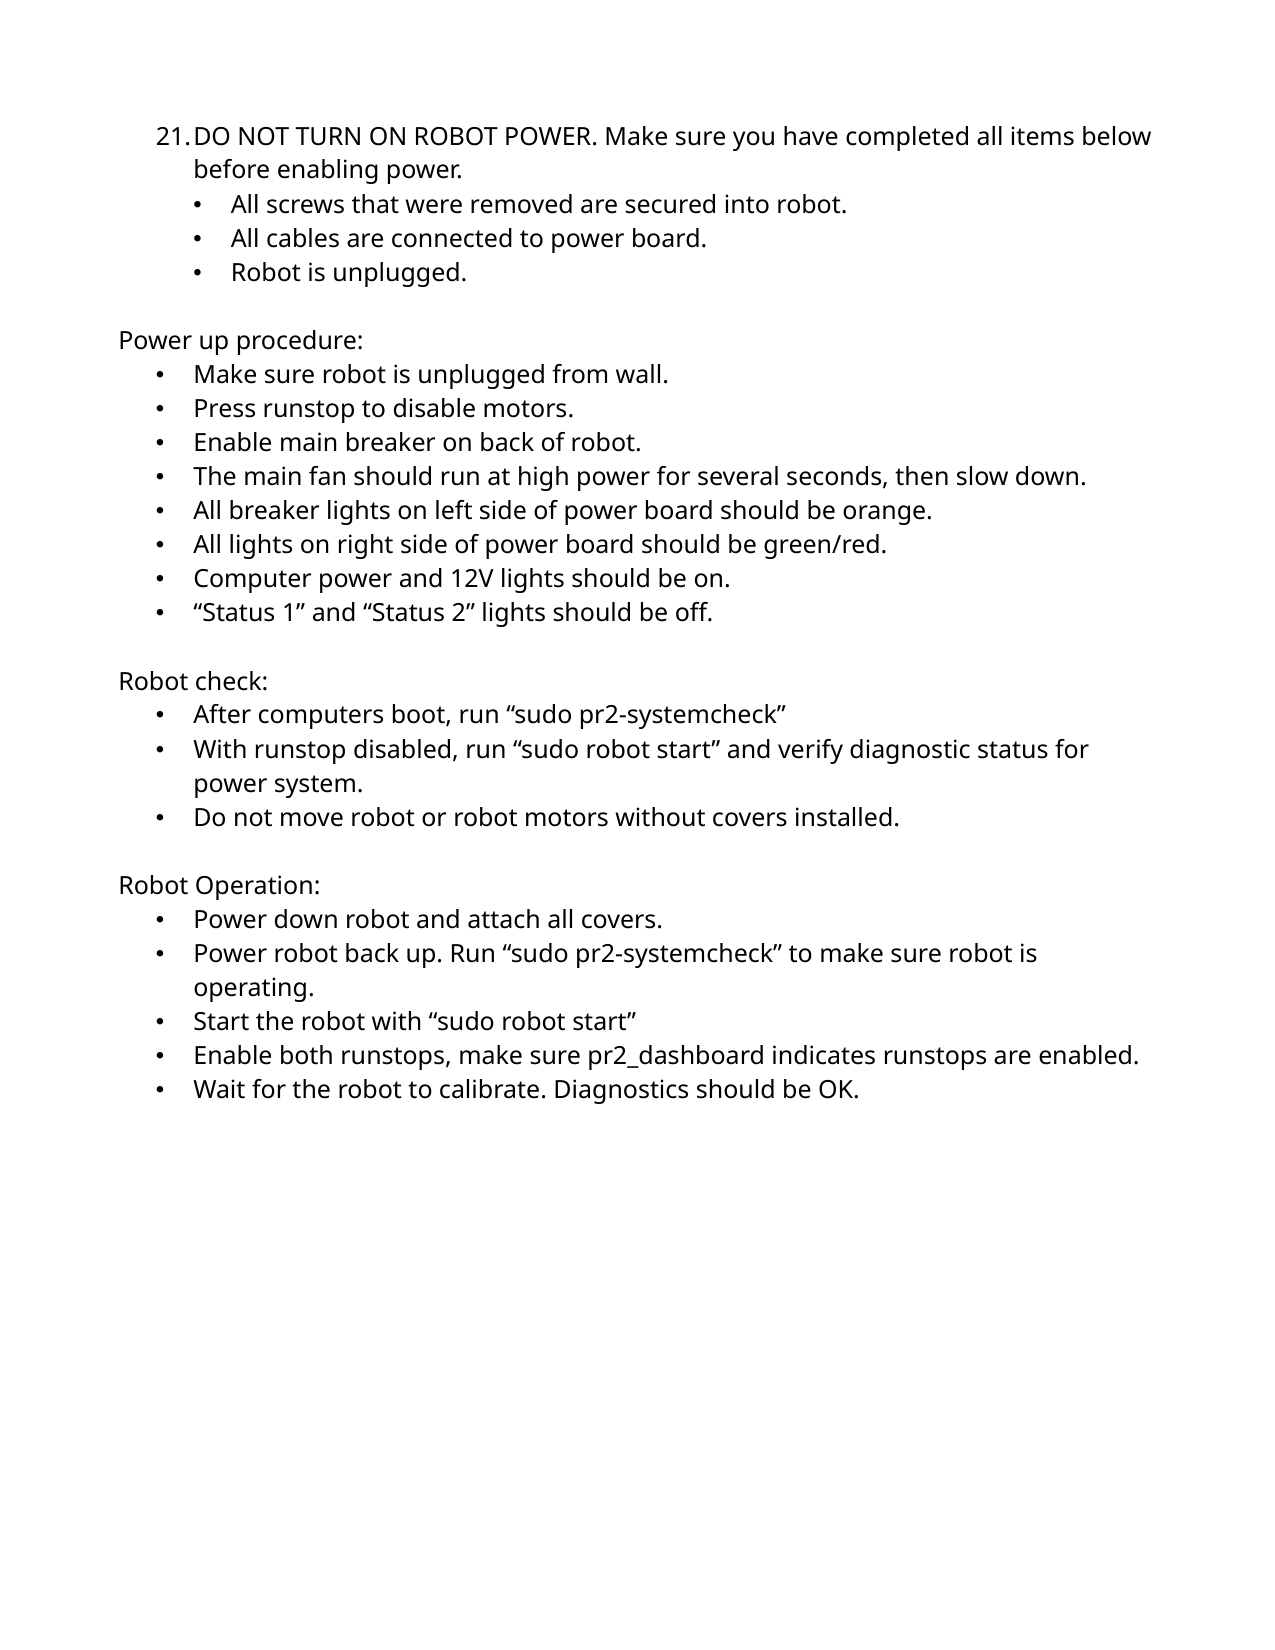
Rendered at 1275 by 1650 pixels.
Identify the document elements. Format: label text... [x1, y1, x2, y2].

text Robot Operation: [118, 867, 1157, 902]
list Enable main breaker on back of robot. [156, 425, 1157, 459]
list All breaker lights on left side of power board should be orange. [156, 493, 1157, 527]
list With runstop disabled, run “sudo robot start” and verify diagnostic status for power system. [156, 731, 1157, 799]
list Make sure robot is unplugged from wall. [156, 357, 1157, 391]
list All lights on right side of power board should be green/red. [156, 527, 1157, 561]
list Press runstop to disable motors. [156, 391, 1157, 425]
list The main fan should run at high power for several seconds, then slow down. [156, 459, 1157, 493]
list After computers boot, run “sudo pr2-systemcheck” [156, 697, 1157, 731]
list Start the robot with “sudo robot start” [156, 1004, 1157, 1038]
text Robot check: [118, 663, 1157, 697]
list DO NOT TURN ON ROBOT POWER. Make sure you have completed all items below before enabling power. [156, 118, 1157, 186]
list Robot is unplugged. [193, 254, 1157, 288]
list Enable both runstops, make sure pr2_dashboard indicates runstops are enabled. [156, 1038, 1157, 1072]
list “Status 1” and “Status 2” lights should be off. [156, 595, 1157, 629]
list All screws that were removed are secured into robot. [193, 186, 1157, 220]
list Power down robot and attach all covers. [156, 902, 1157, 936]
list Do not move robot or robot motors without covers installed. [156, 799, 1157, 833]
list All cables are connected to power board. [193, 220, 1157, 254]
list Wait for the robot to calibrate. Diagnostics should be OK. [156, 1072, 1157, 1106]
text Power up procedure: [118, 322, 1157, 357]
list Power robot back up. Run “sudo pr2-systemcheck” to make sure robot is operating. [156, 936, 1157, 1004]
list Computer power and 12V lights should be on. [156, 561, 1157, 595]
